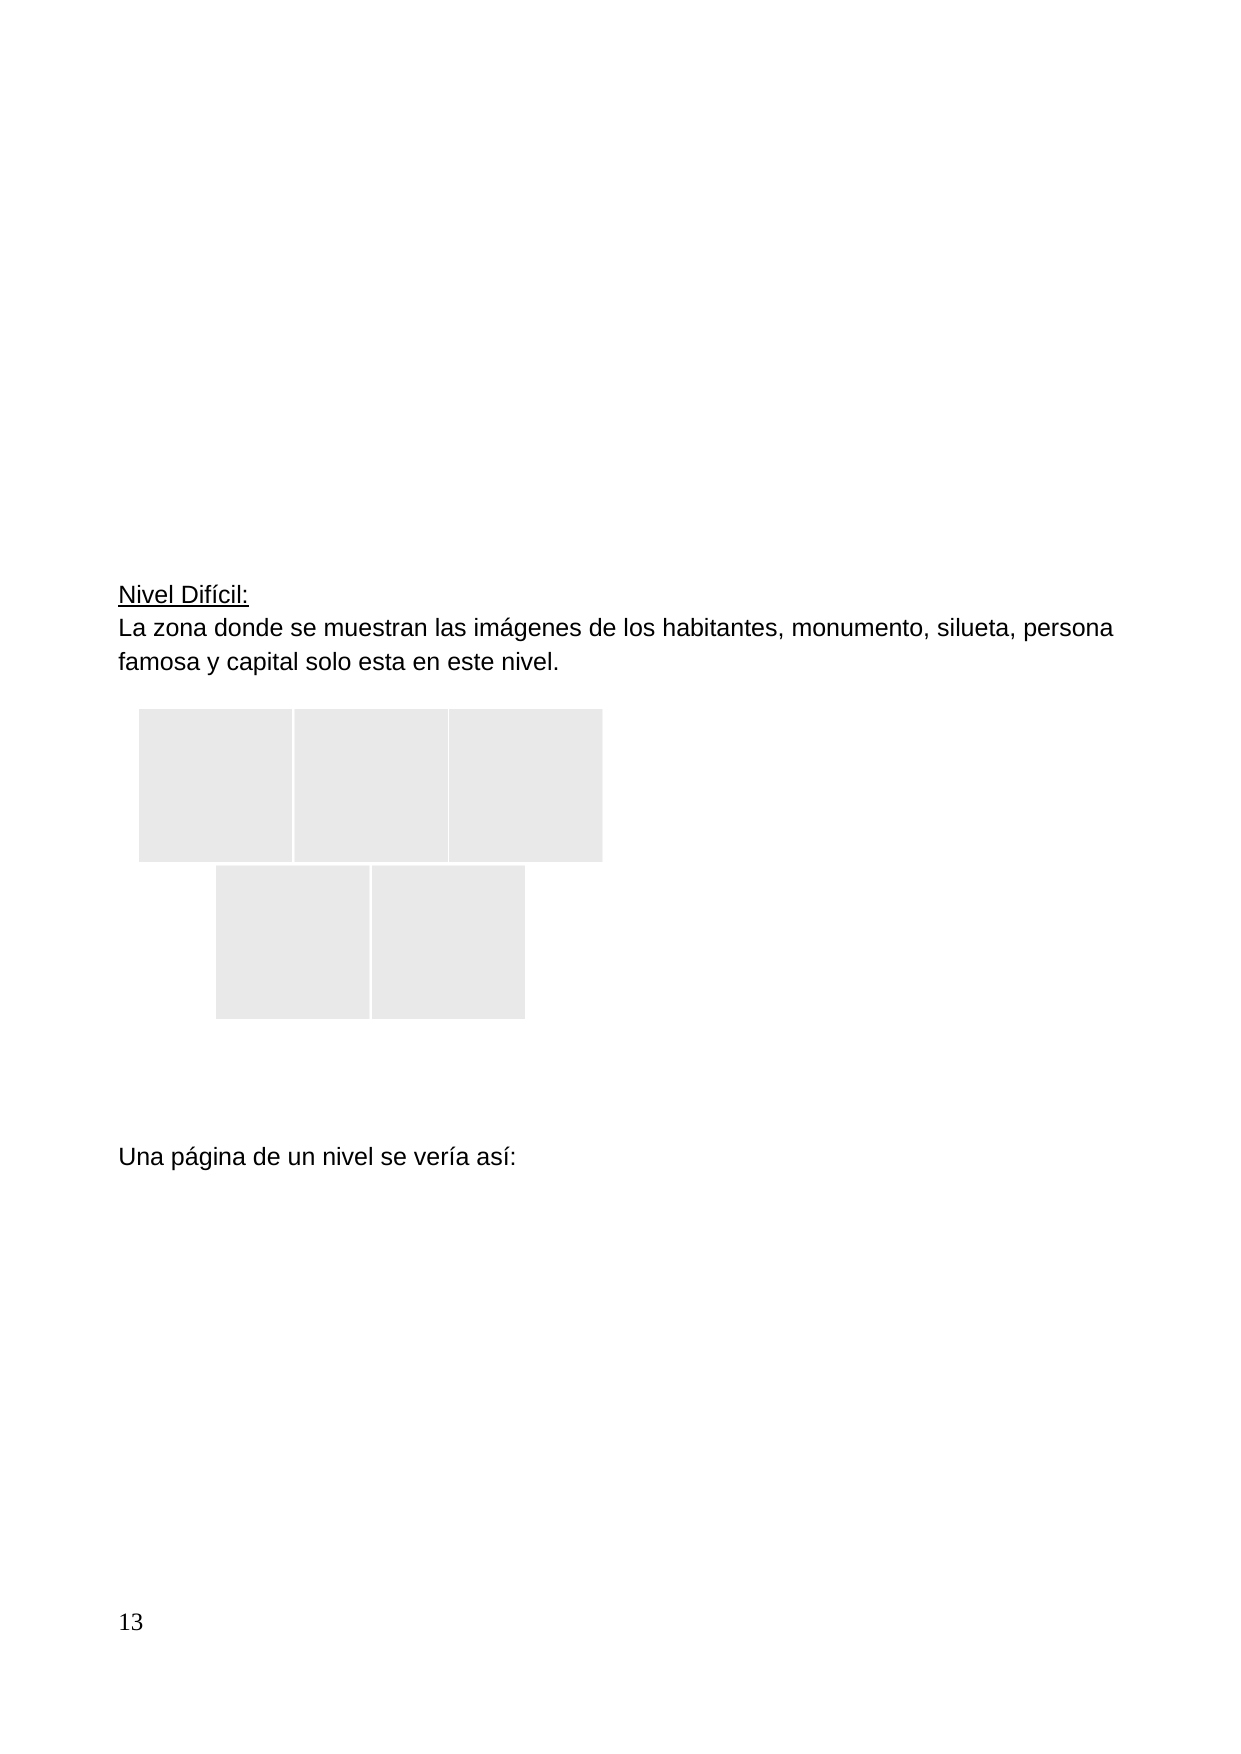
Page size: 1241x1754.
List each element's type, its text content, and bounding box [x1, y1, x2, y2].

text Una página de un nivel se vería así: [118, 1142, 1122, 1171]
text Nivel Difícil: [118, 580, 1122, 609]
text La zona donde se muestran las imágenes de los habitantes, monumento, silueta, persona famosa y capital solo esta en este nivel. [118, 613, 1122, 675]
picture [145, 699, 247, 1029]
